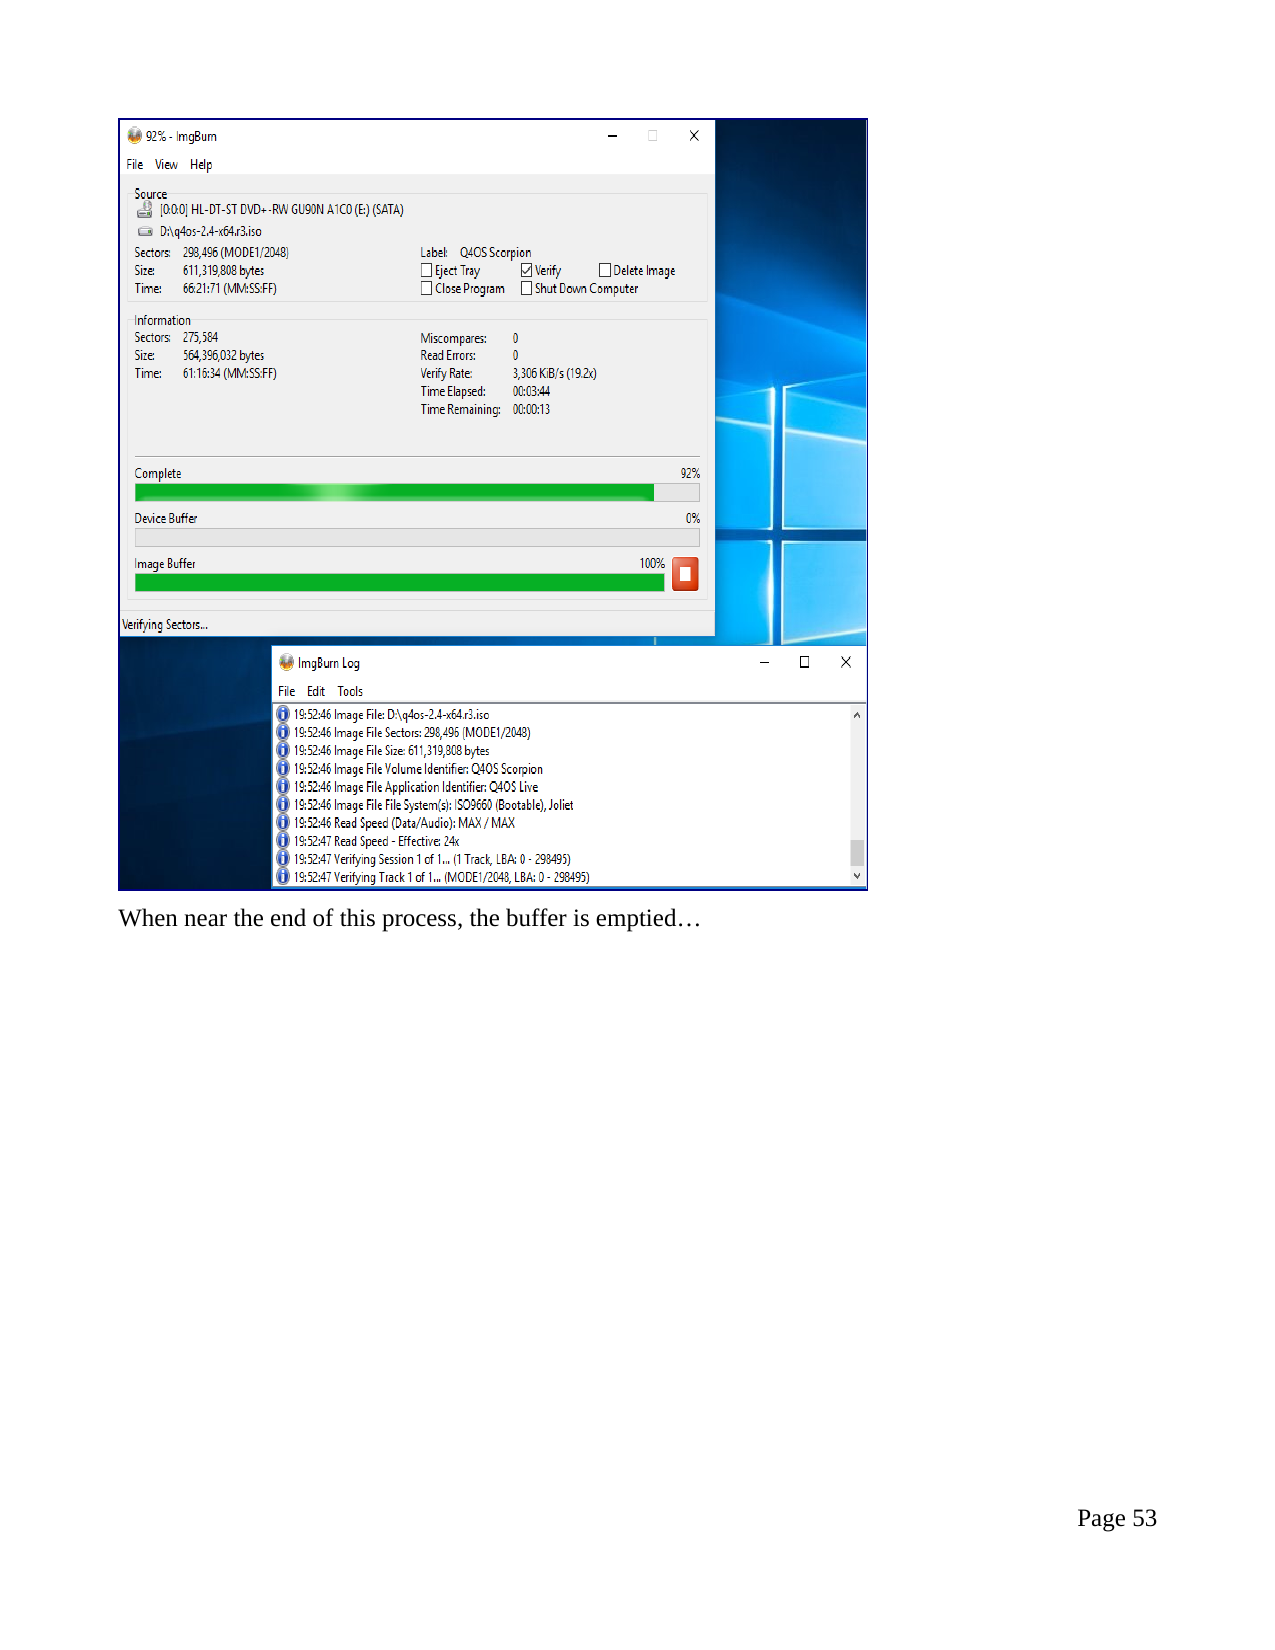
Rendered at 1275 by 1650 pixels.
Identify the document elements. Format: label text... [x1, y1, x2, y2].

picture [120, 120, 867, 889]
text When near the end of this process, the buffer is emptied… [118, 903, 1157, 932]
